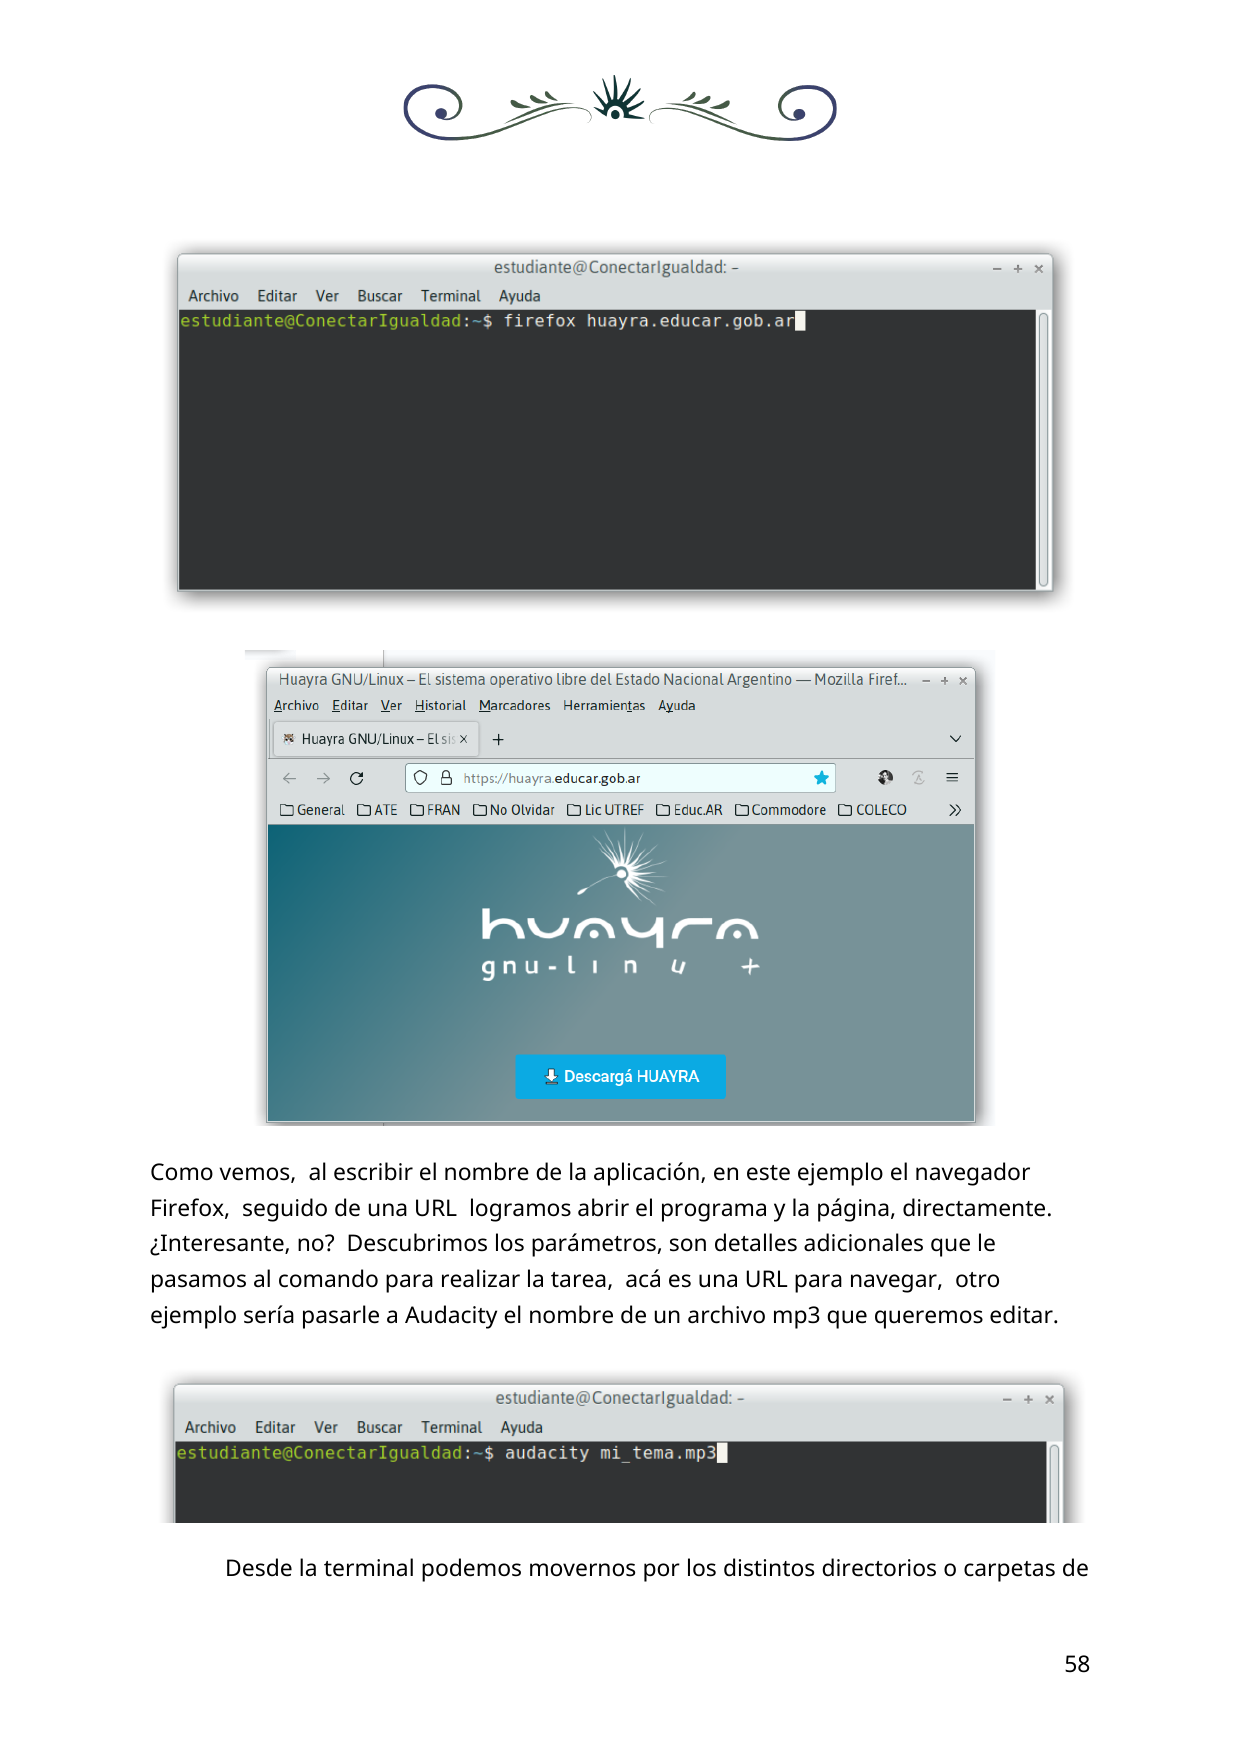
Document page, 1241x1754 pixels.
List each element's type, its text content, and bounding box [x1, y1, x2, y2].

picture [403, 75, 837, 141]
picture [150, 1360, 1091, 1523]
text Desde la terminal podemos movernos por los distintos directorios o carpetas de [150, 1552, 1090, 1583]
text Como vemos, al escribir el nombre de la aplicación, en este ejemplo el navegador Firefox, seguido de una URL logramos abrir el programa y la página, directamente. ¿Interesante, no? Descubrimos los parámetros, son detalles adicionales que le pasamos al comando para realizar la tarea, acá es una URL para navegar, otro ejemplo sería pasarle a Audacity el nombre de un archivo mp3 que queremos editar. [150, 1156, 1090, 1331]
picture [150, 221, 1091, 622]
picture [244, 650, 996, 1126]
